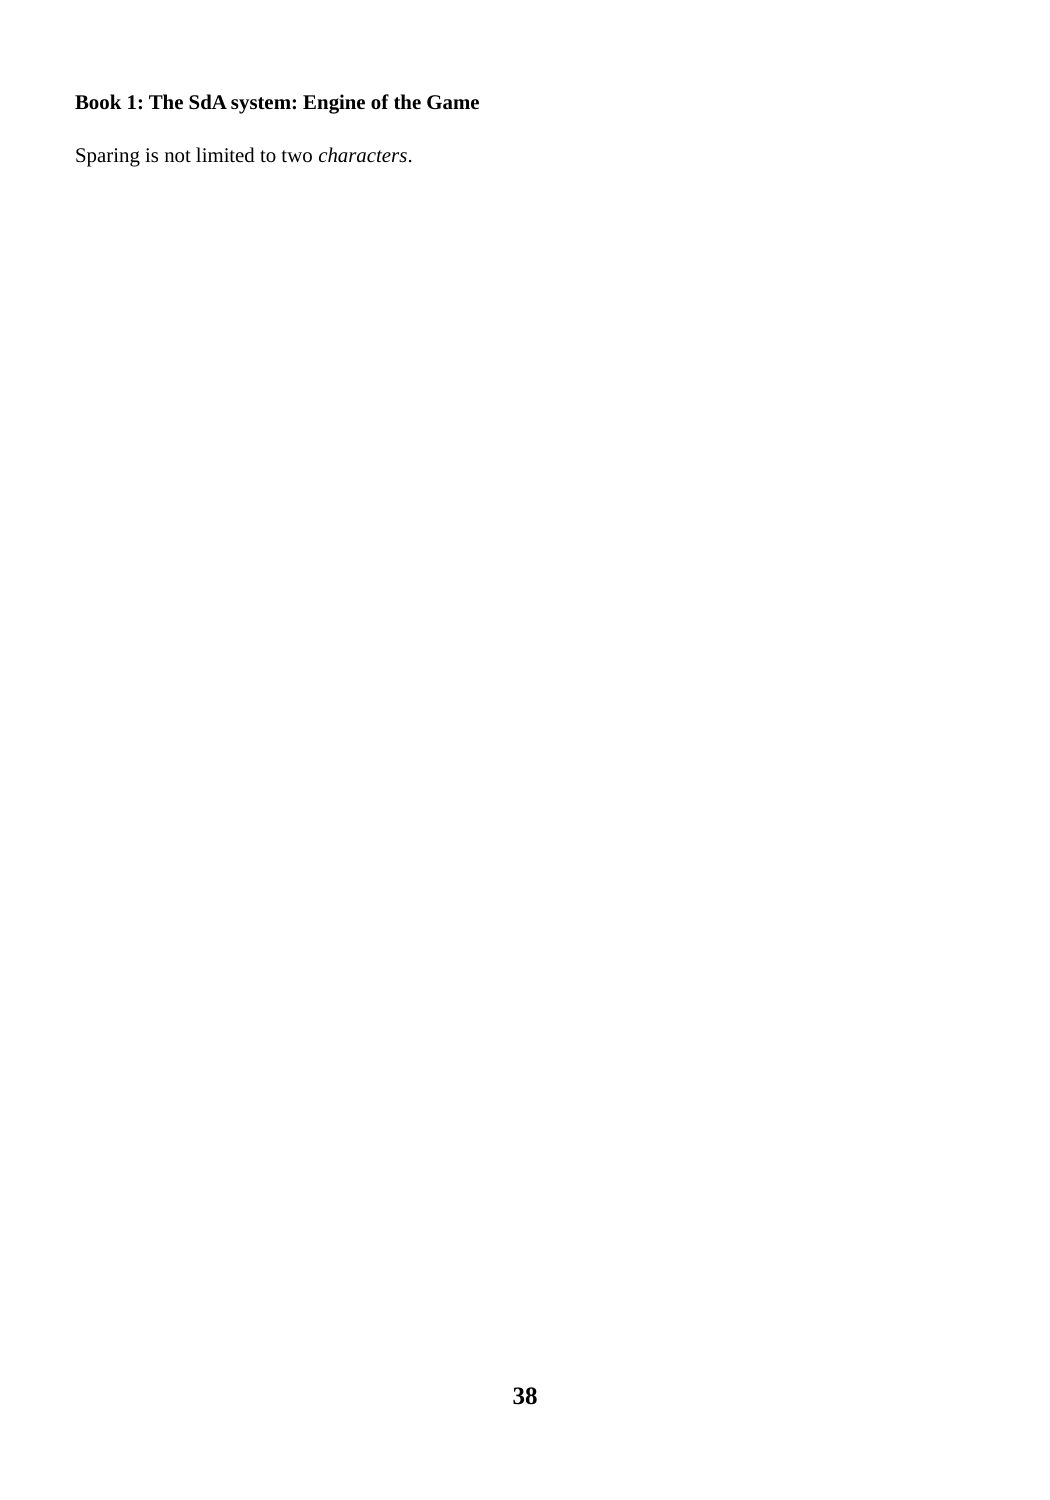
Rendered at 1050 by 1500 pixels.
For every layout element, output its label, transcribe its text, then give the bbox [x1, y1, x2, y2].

text Sparing is not limited to two characters. [75, 143, 522, 167]
